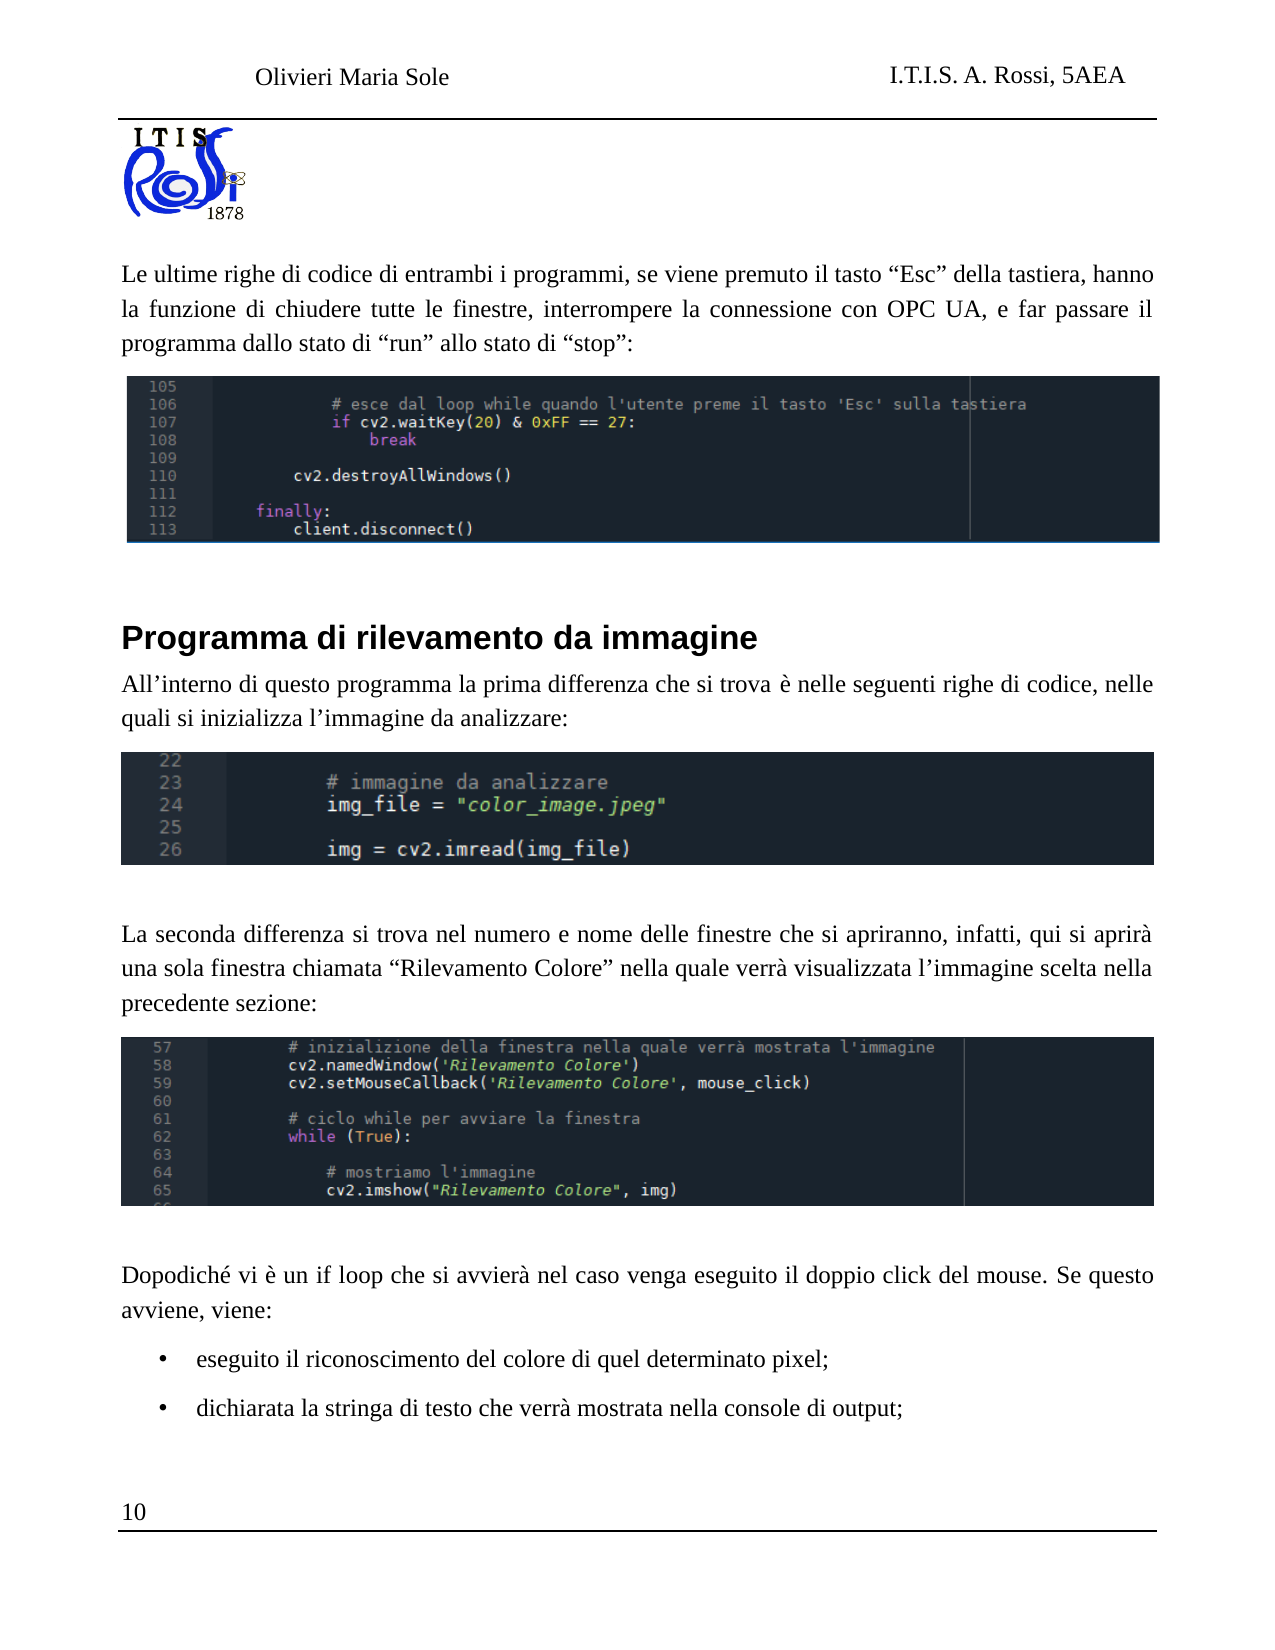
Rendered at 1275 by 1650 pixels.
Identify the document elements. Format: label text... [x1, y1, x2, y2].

list eseguito il riconoscimento del colore di quel determinato pixel; [158, 1344, 1154, 1373]
text All’interno di questo programma la prima differenza che si trova è nelle seguenti righe di codice, nelle quali si inizializza l’immagine da analizzare: [121, 669, 1154, 732]
list dichiarata la stringa di testo che verrà mostrata nella console di output; [158, 1393, 1154, 1422]
text La seconda differenza si trova nel numero e nome delle finestre che si apriranno, infatti, qui si aprirà una sola finestra chiamata “Rilevamento Colore” nella quale verrà visualizzata l’immagine scelta nella precedente sezione: [121, 919, 1154, 1017]
subtitle Programma di rilevamento da immagine [121, 618, 1154, 657]
picture [121, 752, 1154, 865]
picture [121, 123, 249, 225]
text Dopodiché vi è un if loop che si avvierà nel caso venga eseguito il doppio click del mouse. Se questo avviene, viene: [121, 1261, 1154, 1324]
text Le ultime righe di codice di entrambi i programmi, se viene premuto il tasto “Esc” della tastiera, hanno la funzione di chiudere tutte le finestre, interrompere la connessione con OPC UA, e far passare il programma dallo stato di “run” allo stato di “stop”: [121, 259, 1154, 357]
